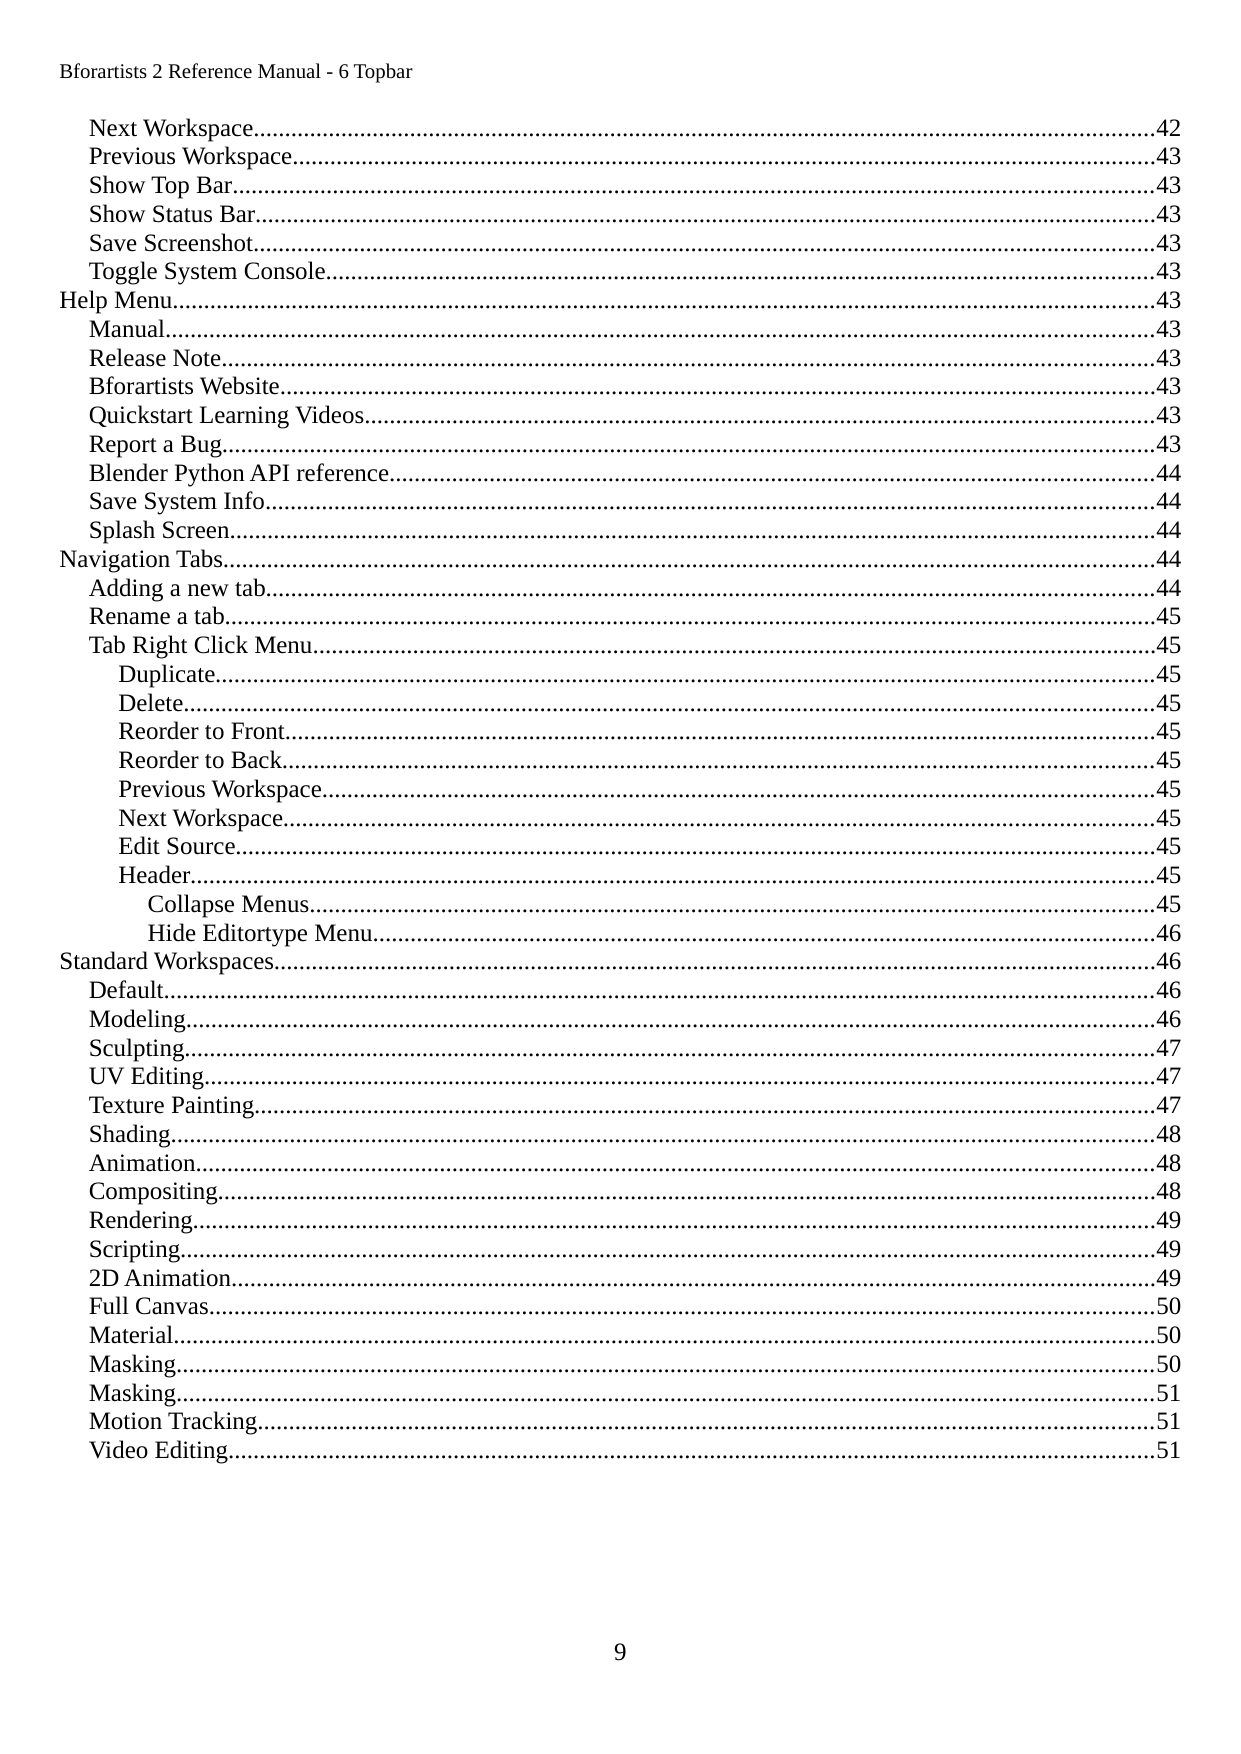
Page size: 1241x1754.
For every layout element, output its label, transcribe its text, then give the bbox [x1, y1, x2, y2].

text Sculpting 47 [88, 1033, 1181, 1061]
text Rendering 49 [88, 1205, 1181, 1234]
text Scripting 49 [88, 1234, 1181, 1263]
text Navigation Tabs 44 [59, 544, 1181, 573]
text Edit Source 45 [118, 831, 1181, 860]
text Tab Right Click Menu 45 [88, 630, 1181, 659]
text Quickstart Learning Videos 43 [88, 400, 1181, 429]
text Adding a new tab 44 [88, 573, 1181, 601]
text Previous Workspace 45 [118, 774, 1181, 803]
text Toggle System Console 43 [88, 256, 1181, 285]
text Texture Painting 47 [88, 1090, 1181, 1119]
text Reorder to Back 45 [118, 745, 1181, 774]
text Manual 43 [88, 314, 1181, 343]
text Rename a tab 45 [88, 601, 1181, 630]
text Show Status Bar 43 [88, 199, 1181, 228]
text Hide Editortype Menu 46 [147, 918, 1181, 946]
text Blender Python API reference 44 [88, 458, 1181, 486]
text Next Workspace 42 [88, 113, 1181, 141]
text 2D Animation 49 [88, 1263, 1181, 1291]
text Full Canvas 50 [88, 1291, 1181, 1320]
text Video Editing 51 [88, 1435, 1181, 1464]
text Previous Workspace 43 [88, 141, 1181, 170]
text Next Workspace 45 [118, 803, 1181, 831]
text Collapse Menus 45 [147, 889, 1181, 918]
text Modeling 46 [88, 1004, 1181, 1033]
text Help Menu 43 [59, 285, 1181, 314]
text Header 45 [118, 860, 1181, 889]
text Masking 50 [88, 1349, 1181, 1378]
text Shading 48 [88, 1119, 1181, 1148]
text Release Note 43 [88, 343, 1181, 371]
text Bforartists Website 43 [88, 371, 1181, 400]
text Masking 51 [88, 1378, 1181, 1406]
text Standard Workspaces 46 [59, 946, 1181, 975]
text Duplicate 45 [118, 659, 1181, 688]
text Save System Info 44 [88, 486, 1181, 515]
text Default 46 [88, 975, 1181, 1004]
text Save Screenshot 43 [88, 228, 1181, 256]
text Splash Screen 44 [88, 515, 1181, 544]
text Report a Bug 43 [88, 429, 1181, 458]
text UV Editing 47 [88, 1061, 1181, 1090]
text Compositing 48 [88, 1176, 1181, 1205]
text Reorder to Front 45 [118, 716, 1181, 745]
text Motion Tracking 51 [88, 1406, 1181, 1435]
text Delete 45 [118, 688, 1181, 716]
text Animation 48 [88, 1148, 1181, 1176]
text Material 50 [88, 1320, 1181, 1349]
text Show Top Bar 43 [88, 170, 1181, 199]
